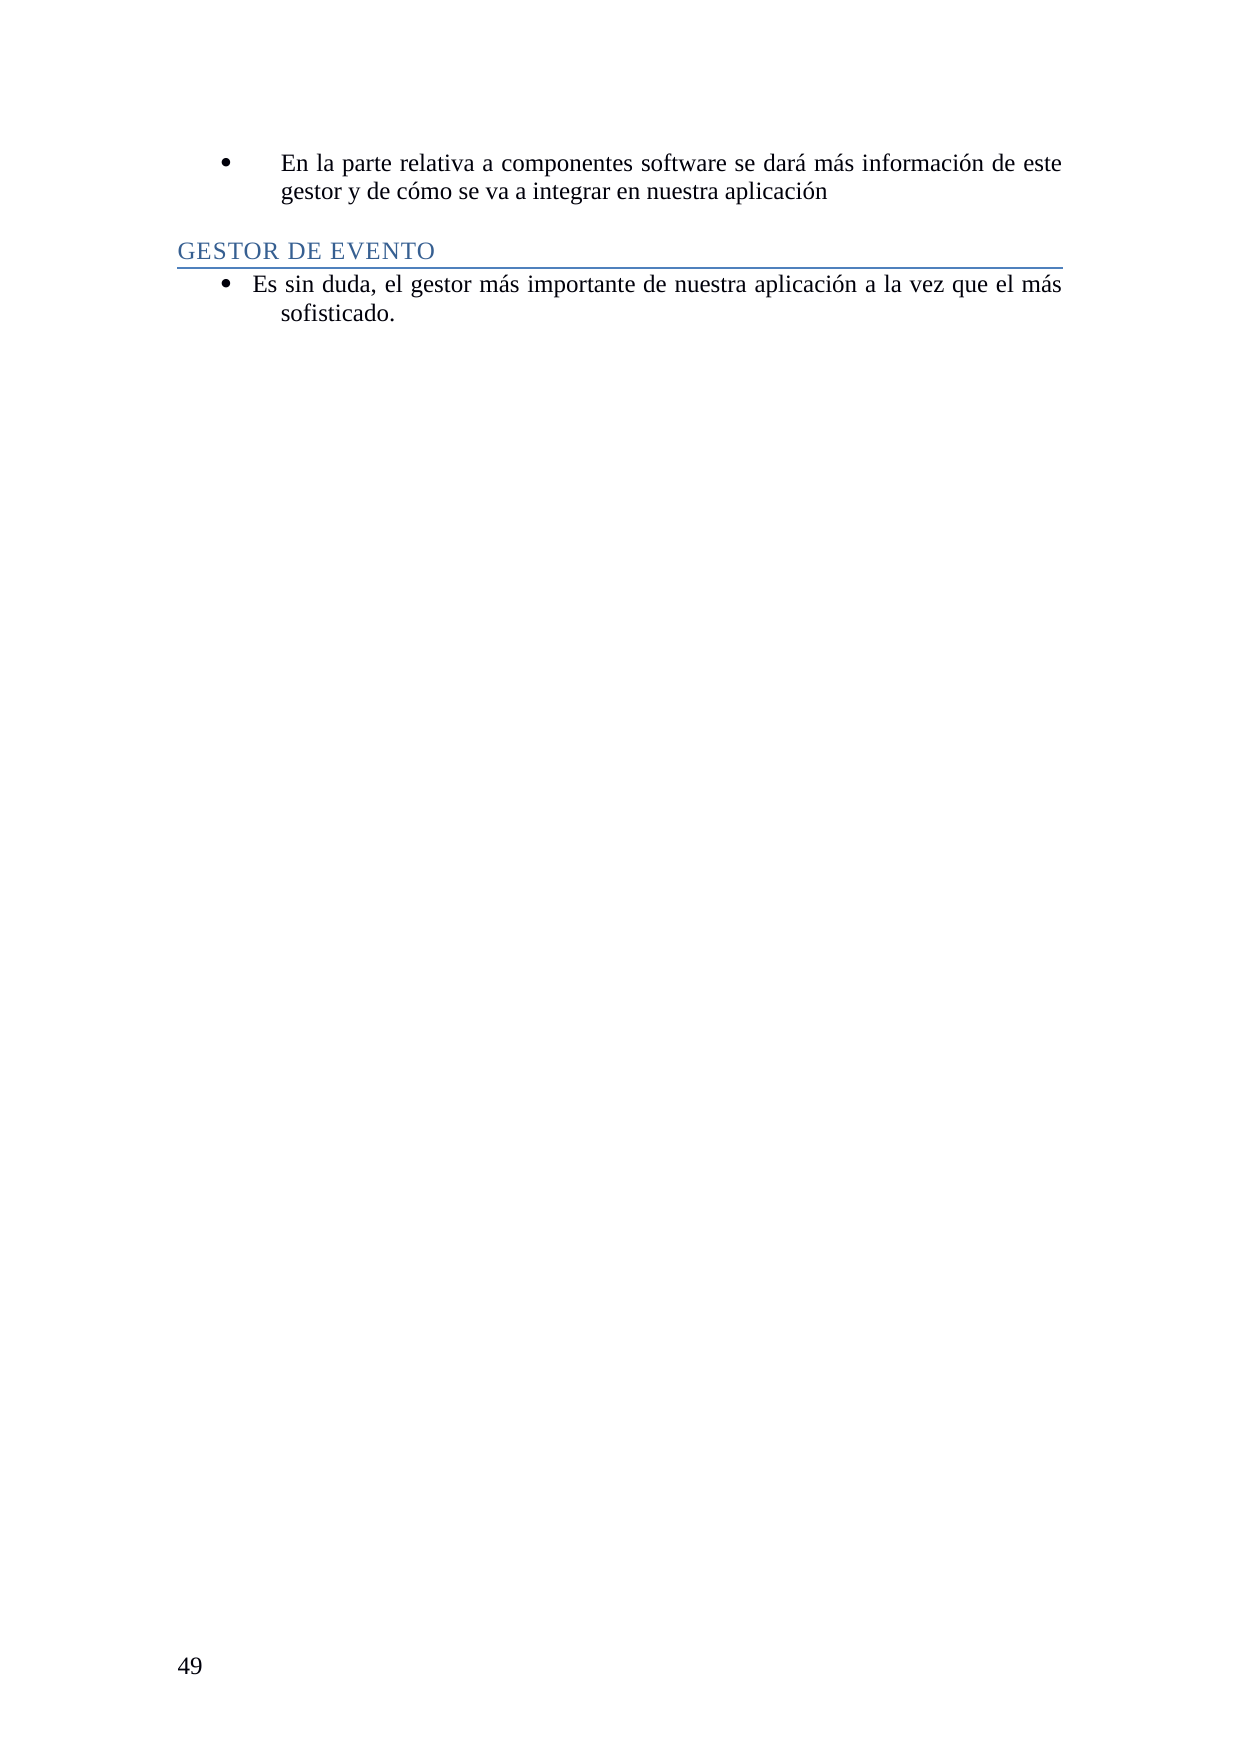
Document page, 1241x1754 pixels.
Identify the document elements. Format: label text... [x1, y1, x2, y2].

list En la parte relativa a componentes software se dará más información de este gestor y de cómo se va a integrar en nuestra aplicación [222, 148, 1063, 205]
list Es sin duda, el gestor más importante de nuestra aplicación a la vez que el más sofisticado. [222, 269, 1063, 327]
subtitle GESTOR DE EVENTO [177, 236, 1063, 267]
